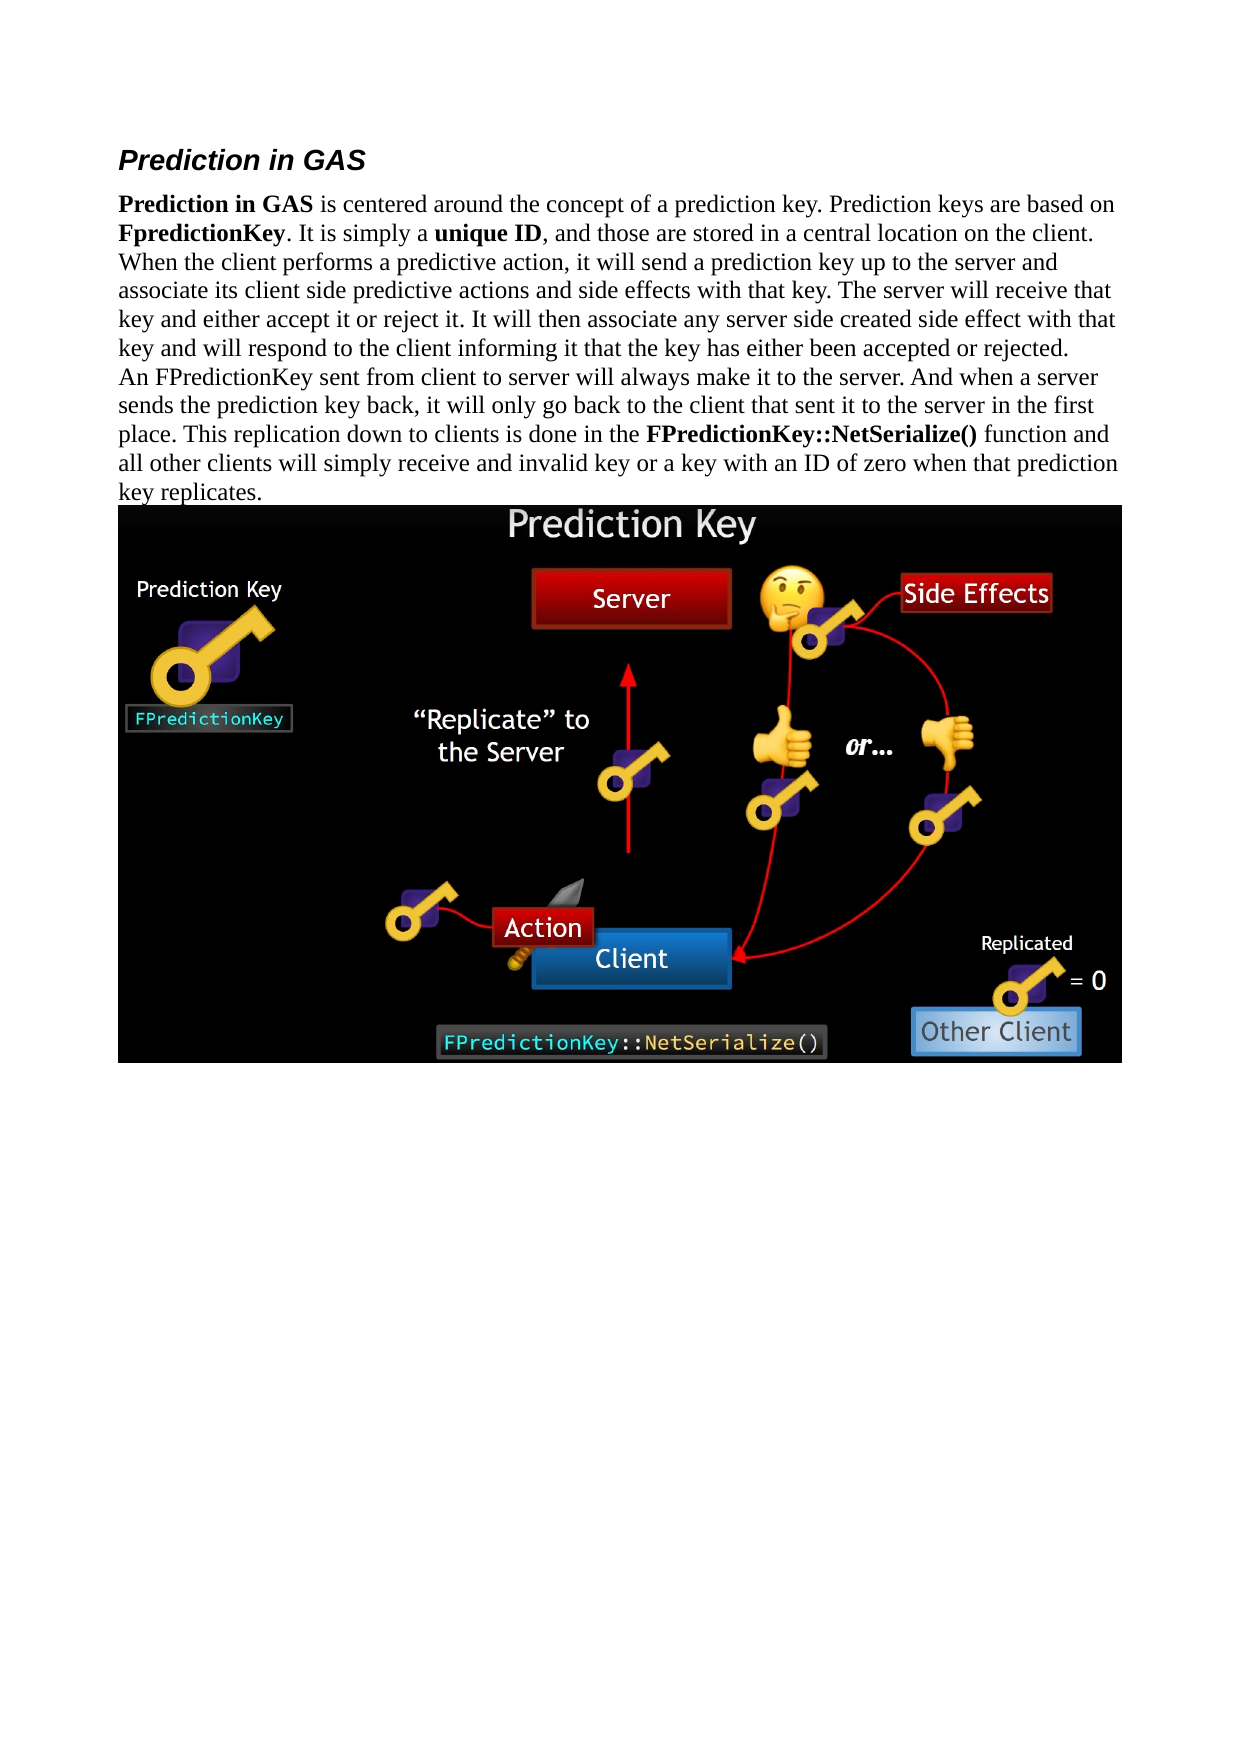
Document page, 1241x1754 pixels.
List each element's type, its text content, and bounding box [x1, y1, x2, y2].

text An FPredictionKey sent from client to server will always make it to the server. And when a server sends the prediction key back, it will only go back to the client that sent it to the server in the first place. This replication down to clients is done in the FPredictionKey::NetSerialize() function and all other clients will simply receive and invalid key or a key with an ID of zero when that prediction key replicates. [118, 362, 1122, 505]
subtitle Prediction in GAS [118, 143, 1122, 177]
picture [118, 505, 1122, 1063]
text Prediction in GAS is centered around the concept of a prediction key. Prediction keys are based on FpredictionKey. It is simply a unique ID, and those are stored in a central location on the client. When the client performs a predictive action, it will send a prediction key up to the server and associate its client side predictive actions and side effects with that key. The server will receive that key and either accept it or reject it. It will then associate any server side created side effect with that key and will respond to the client informing it that the key has either been accepted or rejected. [118, 189, 1122, 362]
